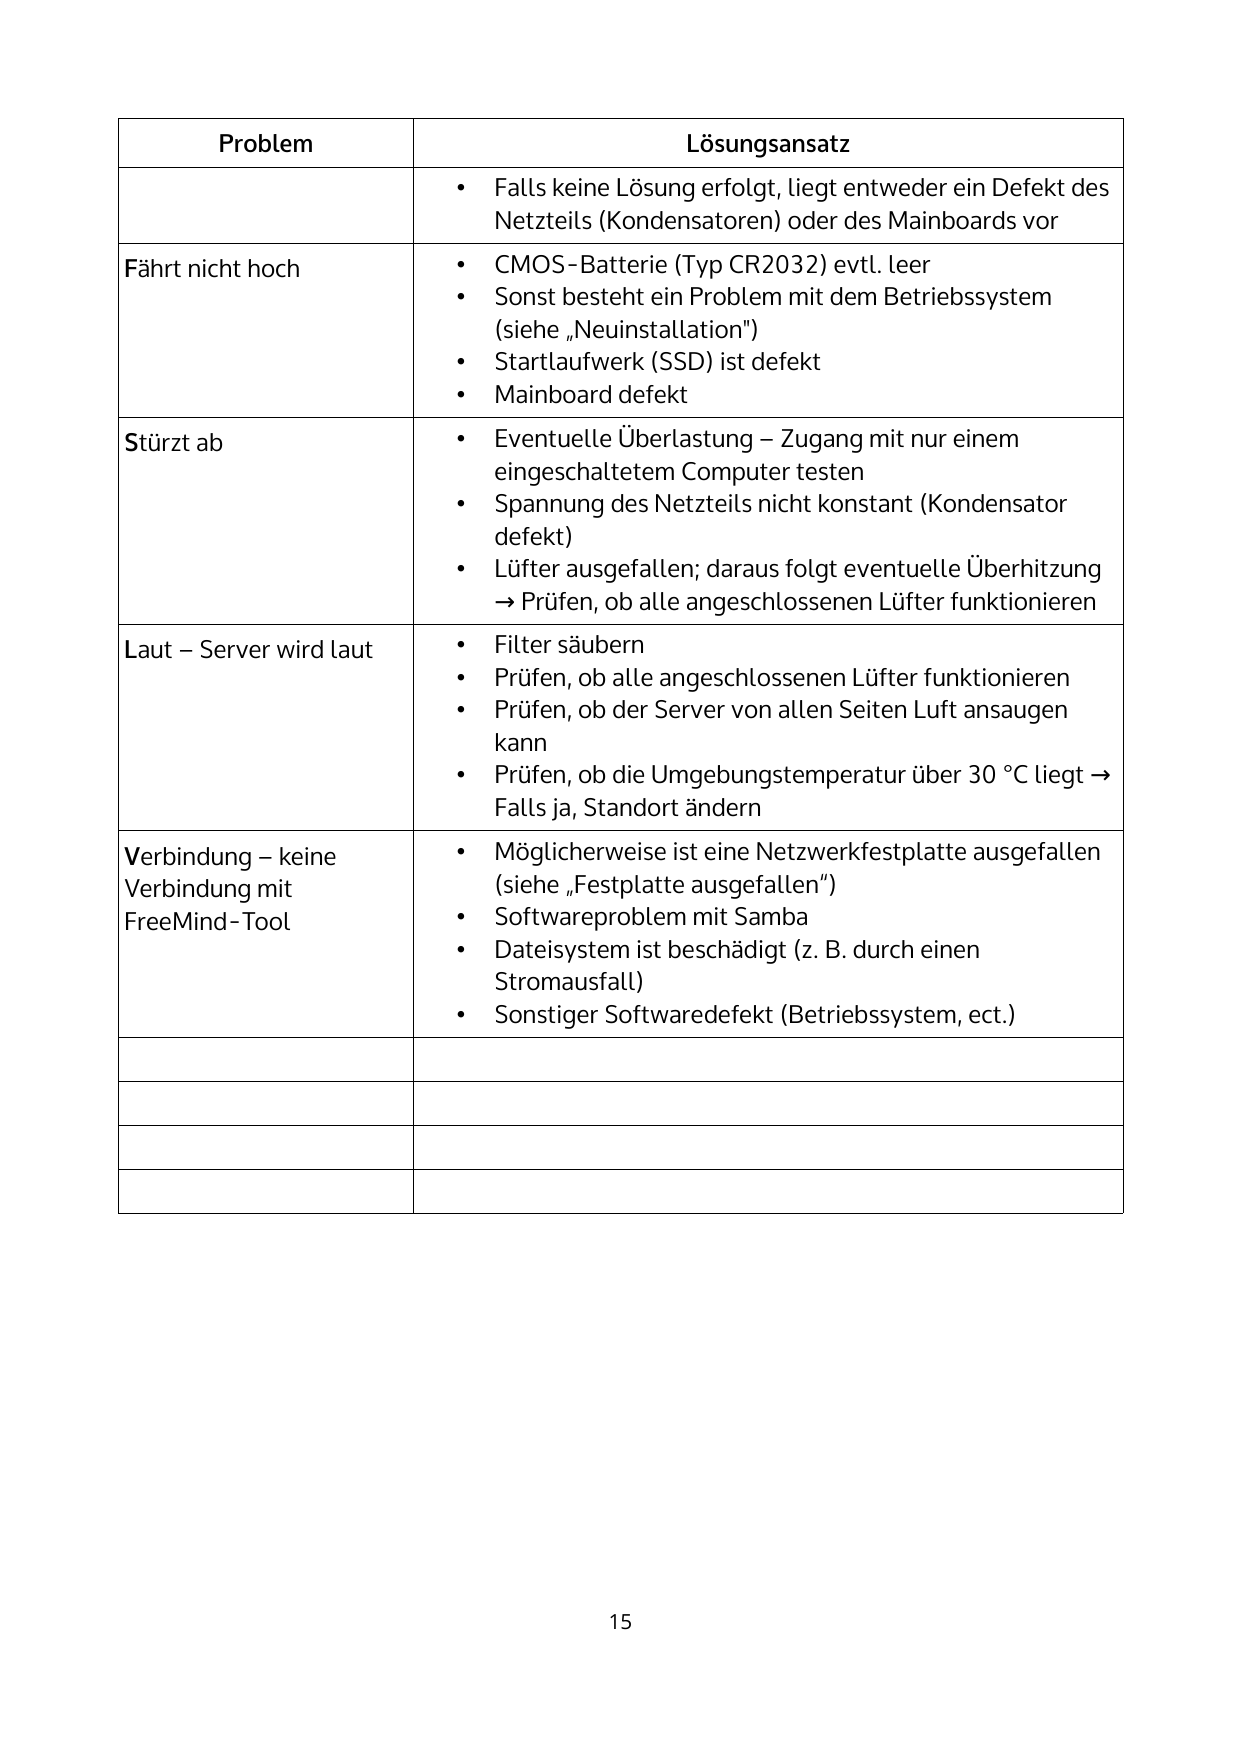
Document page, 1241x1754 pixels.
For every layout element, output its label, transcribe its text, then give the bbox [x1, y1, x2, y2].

table_cell [119, 1126, 413, 1169]
table_cell [119, 1170, 413, 1213]
table_cell [414, 1082, 1123, 1125]
table_cell Server vom Netz trennen; Einschaltknopf ca. 10 Sekunden drücken; Netzkabel wieder anschließen Falls keine Lösung erfolgt, liegt entweder ein Defekt des Netzteils (Kondensatoren) oder des Mainboards vor [414, 168, 1123, 243]
table_header Problem [119, 119, 413, 167]
table_cell [414, 1170, 1123, 1213]
table_cell Möglicherweise ist eine Netzwerkfestplatte ausgefallen (siehe „Festplatte ausgefallen“) Softwareproblem mit Samba Dateisystem ist beschädigt (z. B. durch einen Stromausfall) Sonstiger Softwaredefekt (Betriebssystem, ect.) [414, 831, 1123, 1037]
table_cell Eventuelle Überlastung – Zugang mit nur einem eingeschaltetem Computer testen Spannung des Netzteils nicht konstant (Kondensator defekt) Lüfter ausgefallen; daraus folgt eventuelle Überhitzung → Prüfen, ob alle angeschlossenen Lüfter funktionieren [414, 418, 1123, 624]
table_cell Filter säubern Prüfen, ob alle angeschlossenen Lüfter funktionieren Prüfen, ob der Server von allen Seiten Luft ansaugen kann Prüfen, ob die Umgebungstemperatur über 30 °C liegt → Falls ja, Standort ändern [414, 625, 1123, 830]
table_cell [119, 1038, 413, 1081]
table_cell Laut – Server wird laut [119, 625, 413, 830]
table_cell Stürzt ab [119, 418, 413, 624]
table_cell Fährt nicht hoch [119, 244, 413, 417]
table_cell [414, 1038, 1123, 1081]
table_cell [119, 1082, 413, 1125]
table_cell [414, 1126, 1123, 1169]
table_cell Verbindung – keine Verbindung mit FreeMind-Tool [119, 831, 413, 1037]
table_cell CMOS-Batterie (Typ CR2032) evtl. leer Sonst besteht ein Problem mit dem Betriebssystem (siehe „Neuinstallation") Startlaufwerk (SSD) ist defekt Mainboard defekt [414, 244, 1123, 417]
table_header Lösungsansatz [414, 119, 1123, 167]
table_cell [119, 168, 413, 243]
